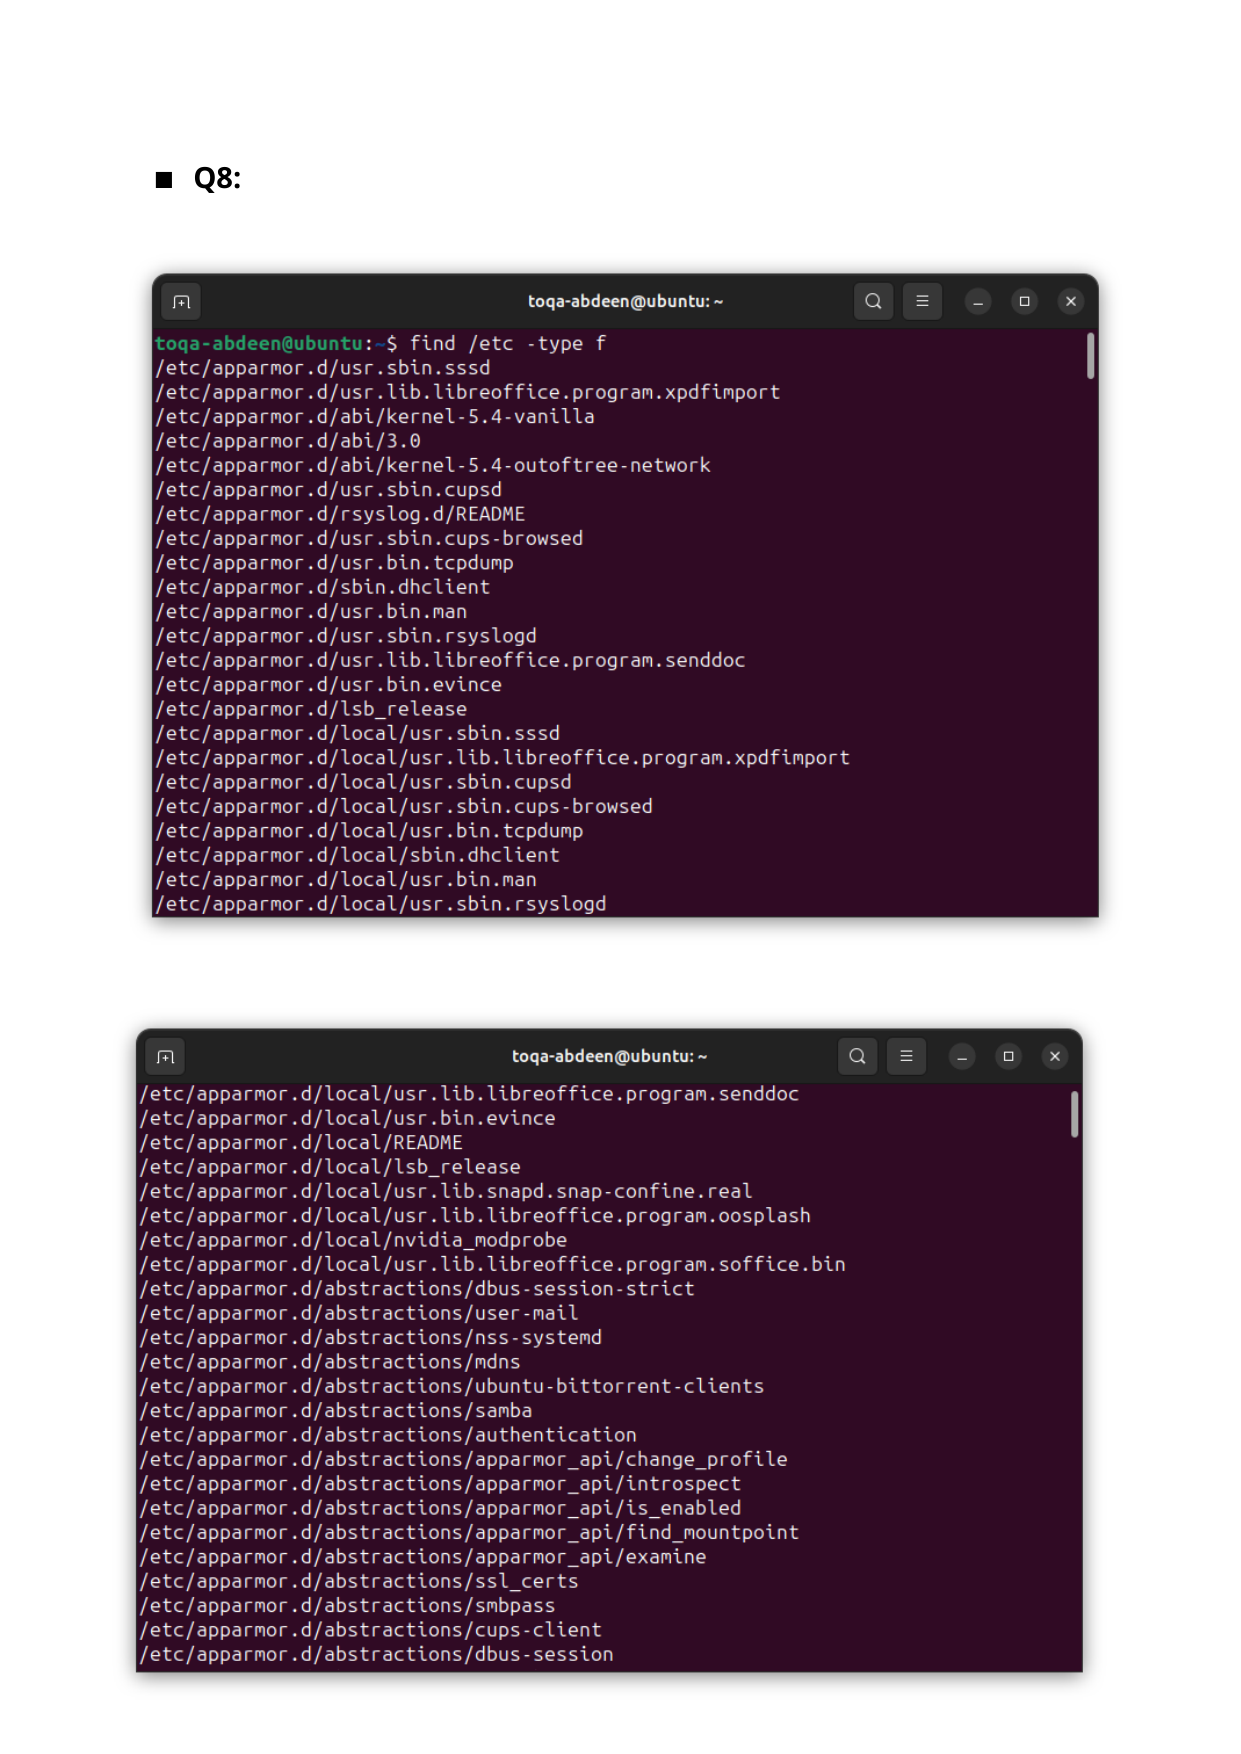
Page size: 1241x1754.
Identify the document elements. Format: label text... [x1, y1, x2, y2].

picture [107, 1003, 1112, 1705]
list Q8: [156, 158, 1122, 197]
picture [123, 248, 1128, 950]
